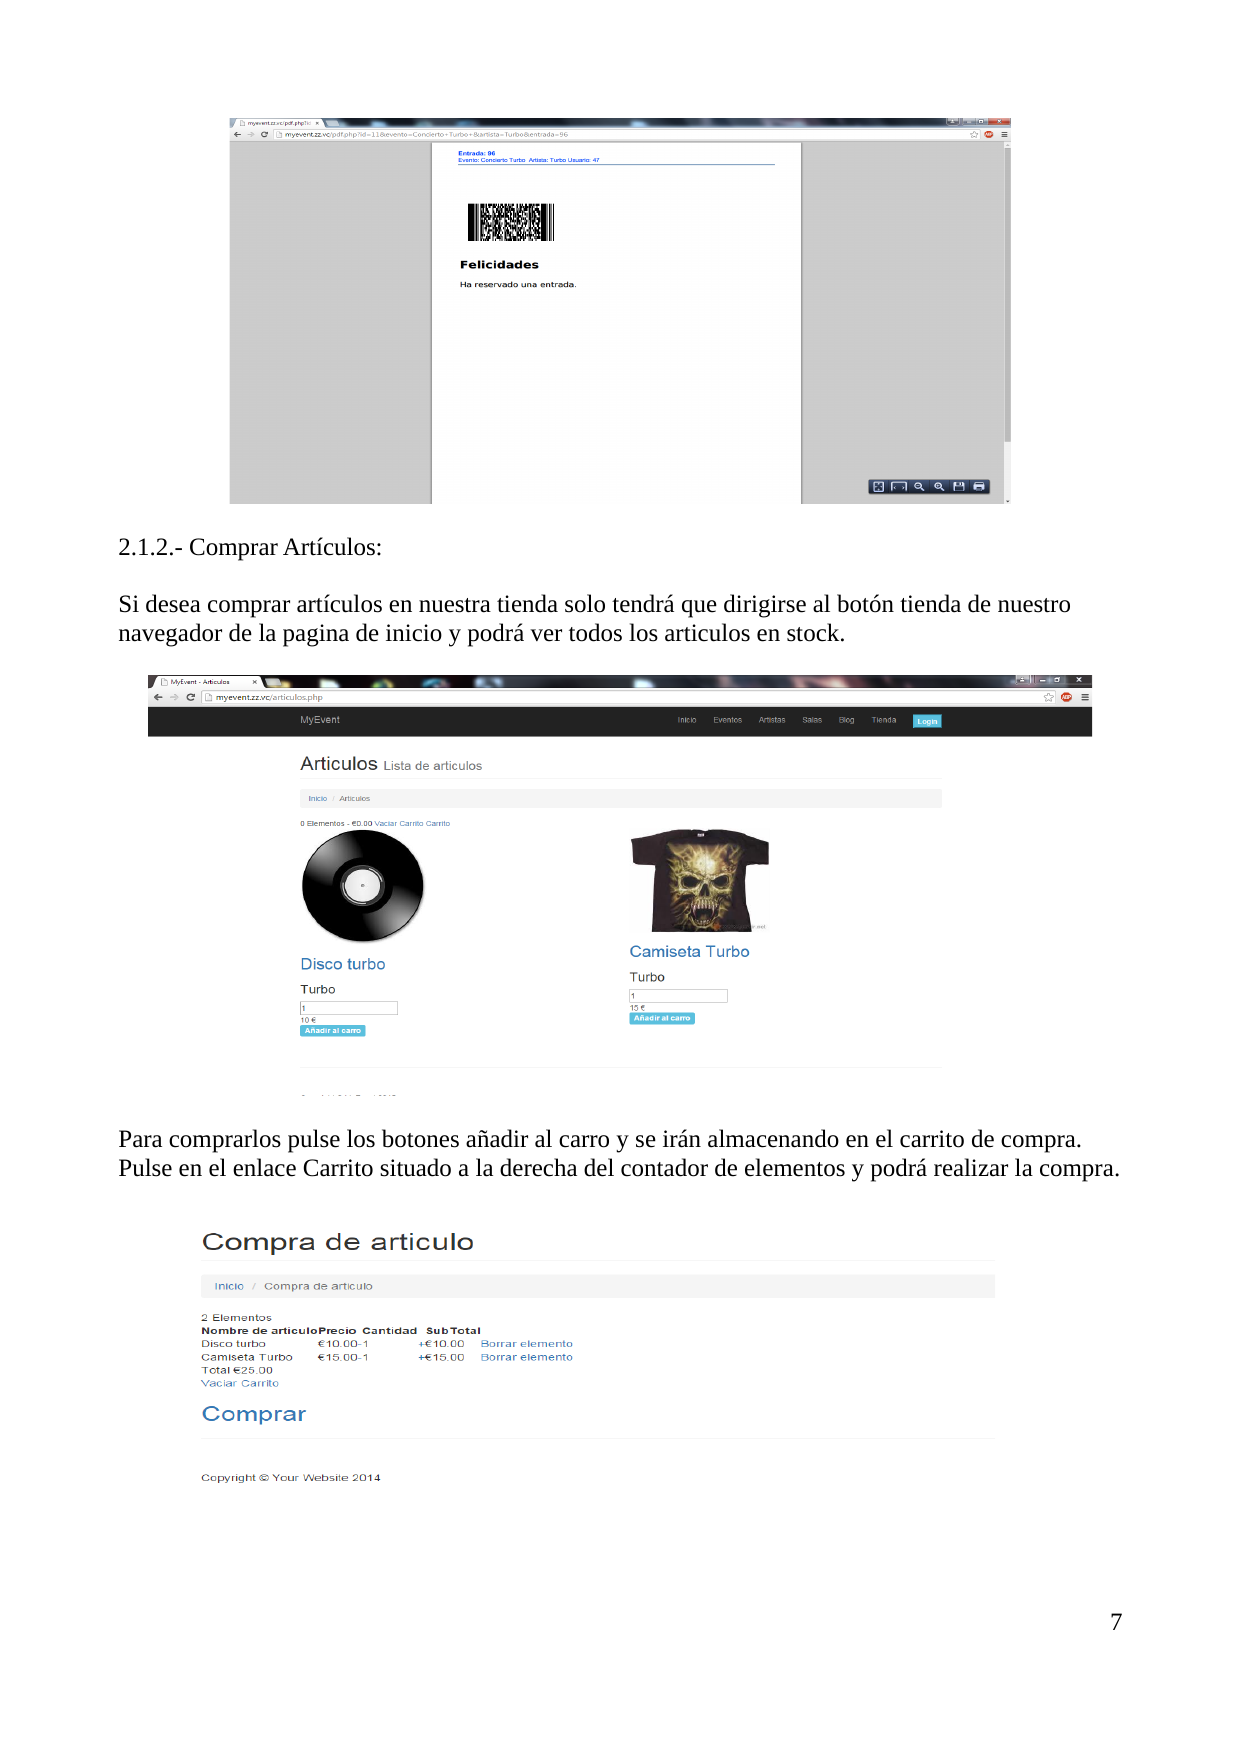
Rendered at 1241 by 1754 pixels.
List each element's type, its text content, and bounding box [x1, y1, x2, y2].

text Para comprarlos pulse los botones añadir al carro y se irán almacenando en el carrito de compra. [118, 1124, 1122, 1153]
picture [148, 675, 1093, 1096]
text Pulse en el enlace Carrito situado a la derecha del contador de elementos y podrá realizar la compra. [118, 1153, 1122, 1182]
picture [118, 1194, 996, 1530]
text 2.1.2.- Comprar Artículos: [118, 532, 1122, 561]
picture [229, 118, 1011, 504]
text Si desea comprar artículos en nuestra tienda solo tendrá que dirigirse al botón tienda de nuestro navegador de la pagina de inicio y podrá ver todos los articulos en stock. [118, 589, 1122, 647]
